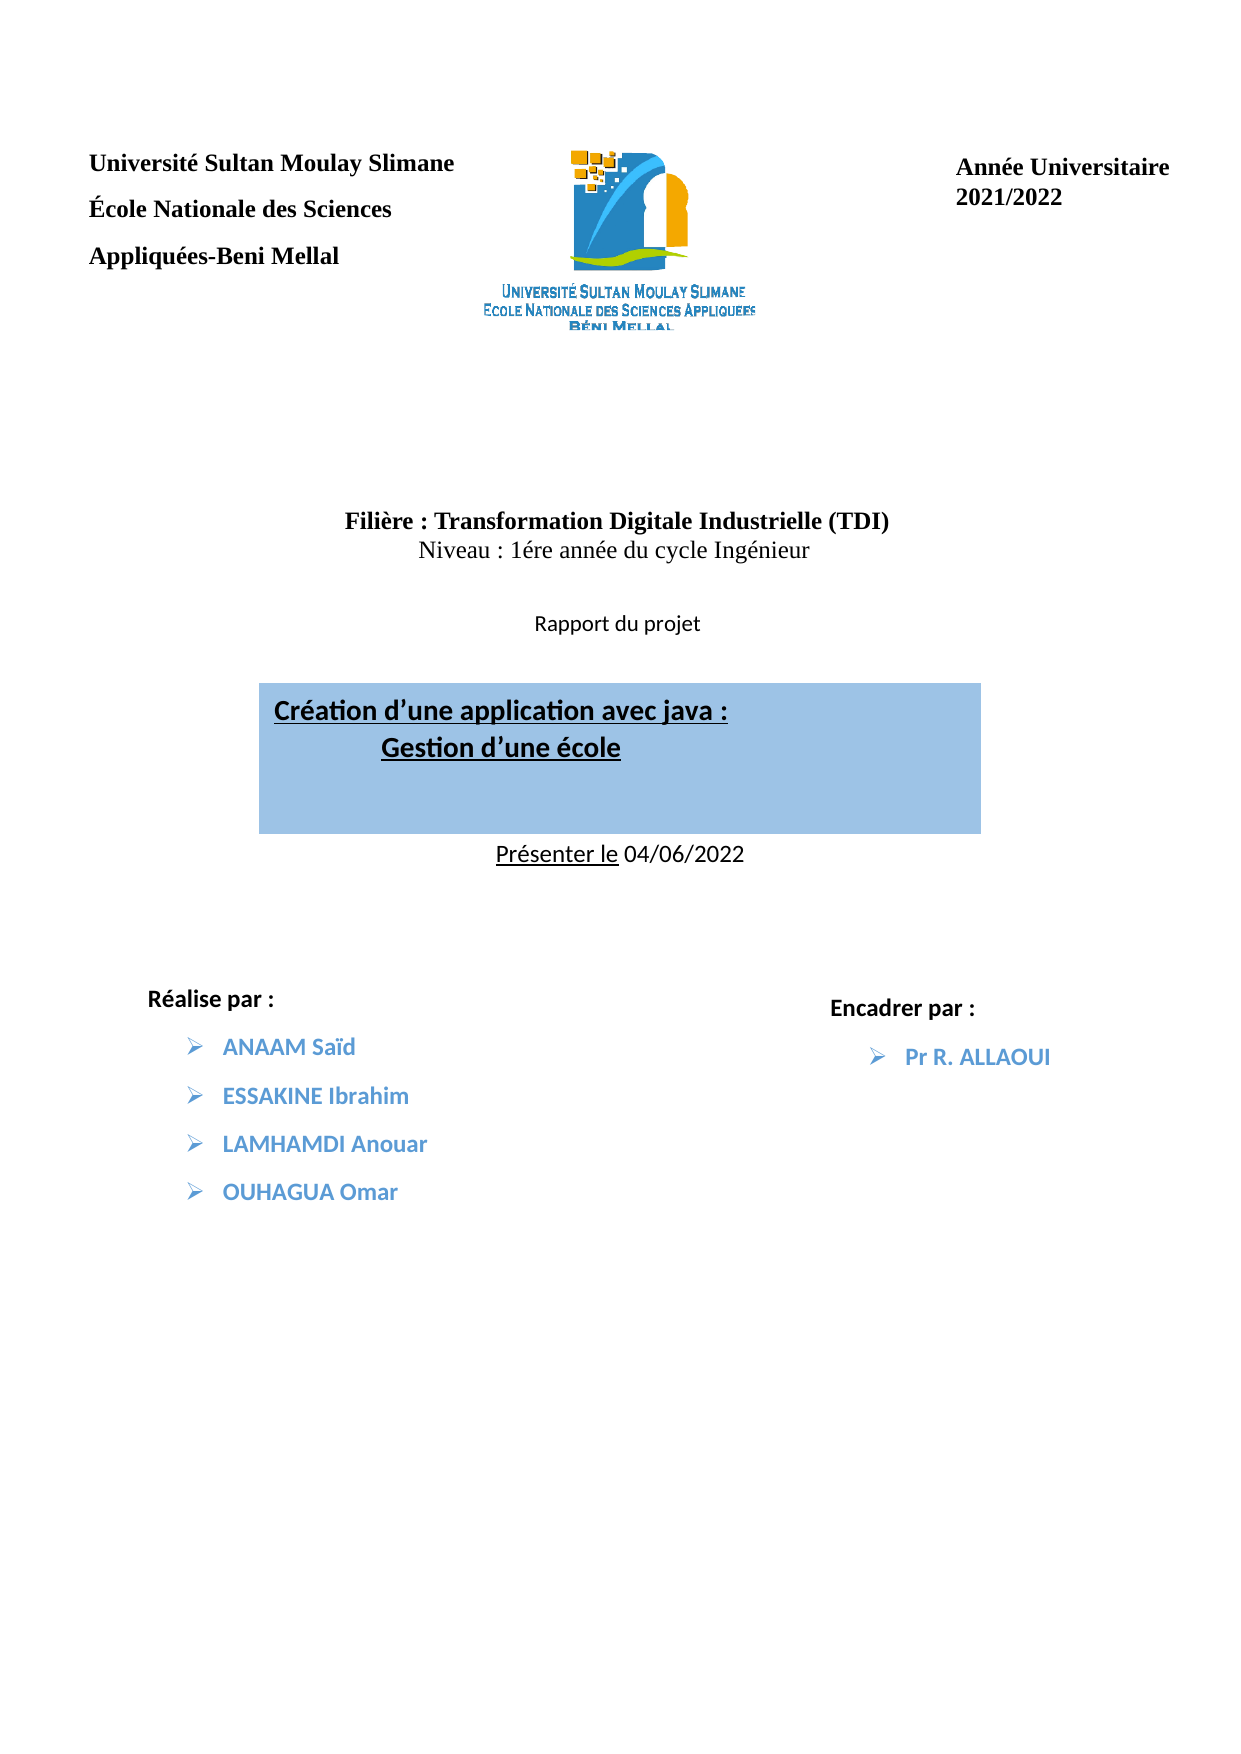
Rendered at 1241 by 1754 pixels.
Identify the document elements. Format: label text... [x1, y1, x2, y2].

text Année Universitaire 2021/2022 [956, 152, 1203, 211]
text Encadrer par : [830, 993, 1125, 1023]
text Réalise par : [148, 983, 1140, 1124]
text [686, 194, 941, 223]
text [666, 241, 941, 269]
list ANAAM Saïd [185, 1032, 815, 1062]
text Rapport du projet [148, 609, 1093, 638]
text Filière : Transformation Digitale Industrielle (TDI) [148, 506, 1093, 535]
text Appliquées-Beni Mellal [88, 241, 573, 269]
list LAMHAMDI Anouar [185, 1128, 1093, 1159]
text École Nationale des Sciences [88, 194, 573, 223]
text Niveau : 1ére année du cycle Ingénieur [148, 535, 1093, 564]
text Université Sultan Moulay Slimane [88, 145, 1218, 296]
text Présenter le 04/06/2022 [148, 838, 1093, 869]
list ESSAKINE Ibrahim [185, 1080, 815, 1110]
list OUHAGUA Omar [185, 1177, 1093, 1207]
list Pr R. ALLAOUI [868, 1041, 1125, 1071]
